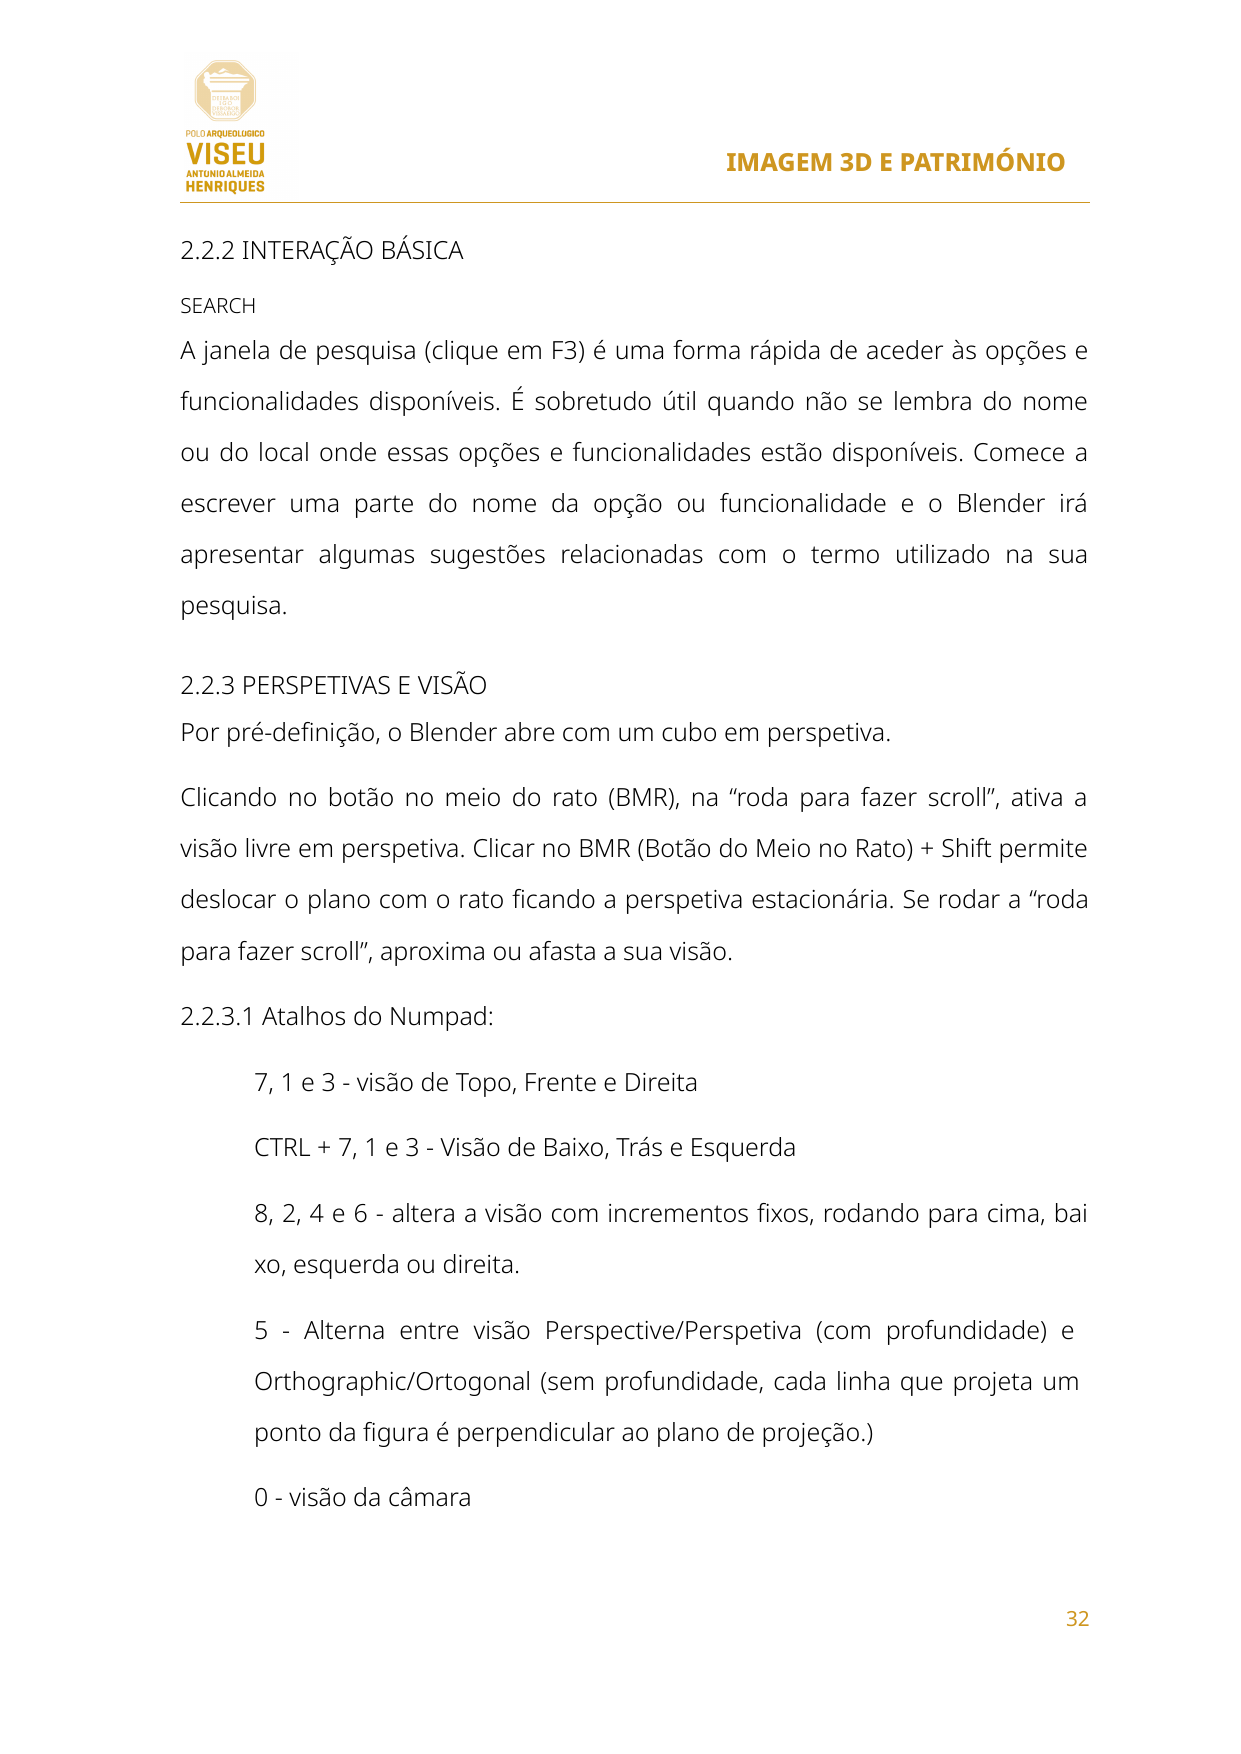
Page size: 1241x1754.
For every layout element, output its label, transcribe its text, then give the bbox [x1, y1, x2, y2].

text CTRL + 7, 1 e 3 - Visão de Baixo, Trás e Esquerda [180, 1130, 1090, 1164]
picture [183, 52, 299, 201]
subtitle 2.2.2 Interação básica [180, 232, 1090, 266]
text 5 - Alterna entre visão Perspective/Perspetiva (com profundidade) e Orthographic/Ortogonal (sem profundidade, cada linha que projeta um ponto da figura é perpendicular ao plano de projeção.) [180, 1312, 1090, 1448]
text 0 - visão da câmara [180, 1480, 1090, 1514]
text A janela de pesquisa (clique em F3) é uma forma rápida de aceder às opções e funcionalidades disponíveis. É sobretudo útil quando não se lembra do nome ou do local onde essas opções e funcionalidades estão disponíveis. Comece a escrever uma parte do nome da opção ou funcionalidade e o Blender irá apresentar algumas sugestões relacionadas com o termo utilizado na sua pesquisa. [180, 332, 1090, 622]
text 2.2.3.1 Atalhos do Numpad: [180, 999, 1090, 1033]
text Clicando no botão no meio do rato (BMR), na “roda para fazer scroll”, ativa a visão livre em perspetiva. Clicar no BMR (Botão do Meio no Rato) + Shift permite deslocar o plano com o rato ficando a perspetiva estacionária. Se rodar a “roda para fazer scroll”, aproxima ou afasta a sua visão. [180, 780, 1090, 967]
text Por pré-definição, o Blender abre com um cubo em perspetiva. [180, 714, 1090, 748]
subtitle 2.2.3 Perspetivas e Visão [180, 668, 1090, 702]
text 7, 1 e 3 - visão de Topo, Frente e Direita [180, 1064, 1090, 1098]
text 8, 2, 4 e 6 - altera a visão com incrementos fixos, rodando para cima, bai xo, esquerda ou direita. [180, 1196, 1090, 1281]
subtitle Search [180, 291, 1090, 320]
